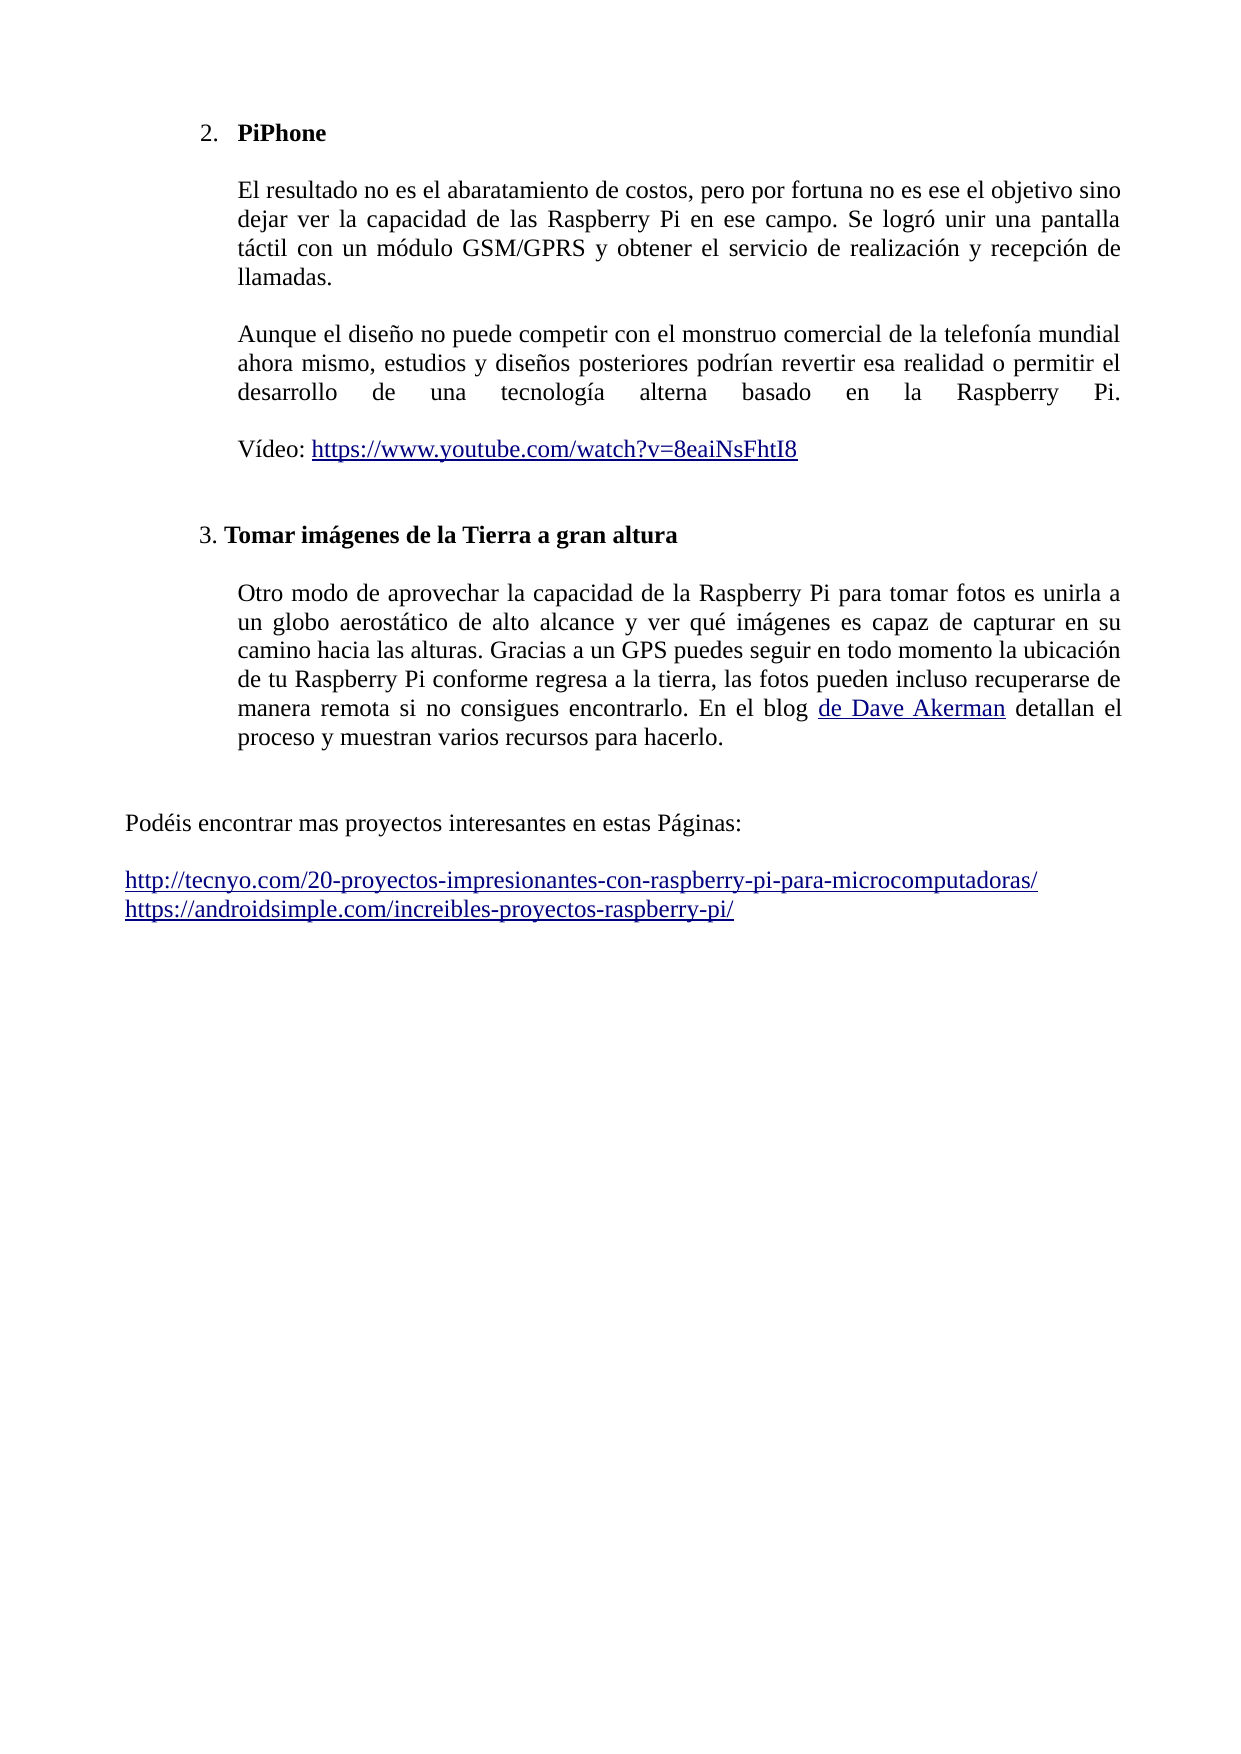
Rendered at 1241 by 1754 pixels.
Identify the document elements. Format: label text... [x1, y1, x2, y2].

text 3. Tomar imágenes de la Tierra a gran altura [125, 521, 1122, 549]
text http://tecnyo.com/20-proyectos-impresionantes-con-raspberry-pi-para-microcomputadoras/ [125, 837, 1122, 894]
text https://androidsimple.com/increibles-proyectos-raspberry-pi/ [125, 894, 1122, 923]
text Vídeo: https://www.youtube.com/watch?v=8eaiNsFhtI8 [237, 434, 1122, 463]
text Podéis encontrar mas proyectos interesantes en estas Páginas: [125, 808, 1122, 837]
list PiPhone El resultado no es el abaratamiento de costos, pero por fortuna no es ese el objetivo sino dejar ver la capacidad de las Raspberry Pi en ese campo. Se logró unir una pantalla táctil con un módulo GSM/GPRS y obtener el servicio de realización y recepción de llamadas. Aunque el diseño no puede competir con el monstruo comercial de la telefonía mundial ahora mismo, estudios y diseños posteriores podrían revertir esa realidad o permitir el desarrollo de una tecnología alterna basado en la Raspberry Pi. [200, 118, 1122, 434]
text Otro modo de aprovechar la capacidad de la Raspberry Pi para tomar fotos es unirla a un globo aerostático de alto alcance y ver qué imágenes es capaz de capturar en su camino hacia las alturas. Gracias a un GPS puedes seguir en todo momento la ubicación de tu Raspberry Pi conforme regresa a la tierra, las fotos pueden incluso recuperarse de manera remota si no consigues encontrarlo. En el blog de Dave Akerman detallan el proceso y muestran varios recursos para hacerlo. [237, 578, 1122, 751]
